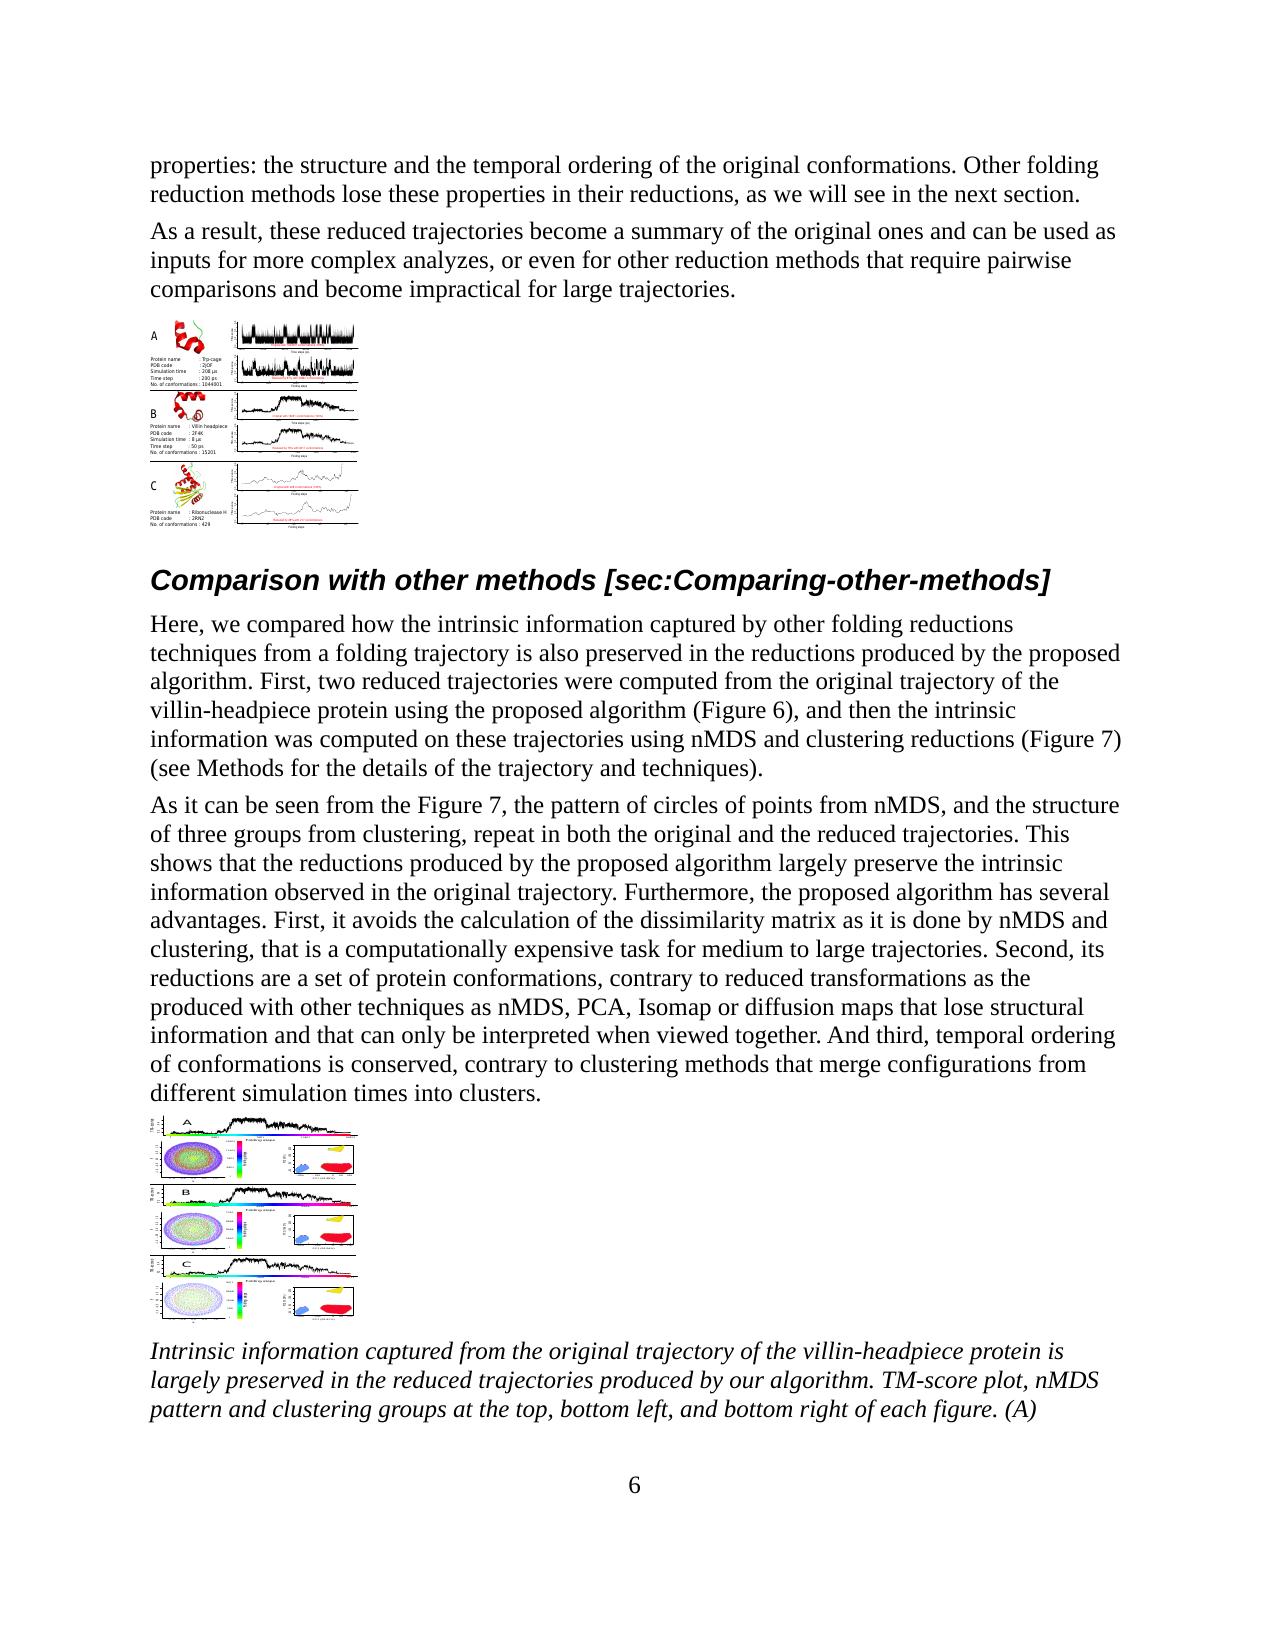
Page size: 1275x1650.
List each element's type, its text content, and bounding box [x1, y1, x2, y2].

text As it can be seen from the Figure 7, the pattern of circles of points from nMDS, and the structure of three groups from clustering, repeat in both the original and the reduced trajectories. This shows that the reductions produced by the proposed algorithm largely preserve the intrinsic information observed in the original trajectory. Furthermore, the proposed algorithm has several advantages. First, it avoids the calculation of the dissimilarity matrix as it is done by nMDS and clustering, that is a computationally expensive task for medium to large trajectories. Second, its reductions are a set of protein conformations, contrary to reduced transformations as the produced with other techniques as nMDS, PCA, Isomap or diffusion maps that lose structural information and that can only be interpreted when viewed together. And third, temporal ordering of conformations is conserved, contrary to clustering methods that merge configurations from different simulation times into clusters. [150, 790, 1125, 1107]
subtitle Comparison with other methods [sec:Comparing-other-methods] [150, 563, 1125, 596]
text Intrinsic information captured from the original trajectory of the villin-headpiece protein is largely preserved in the reduced trajectories produced by our algorithm. TM-score plot, nMDS pattern and clustering groups at the top, bottom left, and bottom right of each figure. (A) [150, 1336, 1125, 1423]
text Here, we compared how the intrinsic information captured by other folding reductions techniques from a folding trajectory is also preserved in the reductions produced by the proposed algorithm. First, two reduced trajectories were computed from the original trajectory of the villin-headpiece protein using the proposed algorithm (Figure 6), and then the intrinsic information was computed on these trajectories using nMDS and clustering reductions (Figure 7) (see Methods for the details of the trajectory and techniques). [150, 609, 1125, 781]
text As a result, these reduced trajectories become a summary of the original ones and can be used as inputs for more complex analyzes, or even for other reduction methods that require pairwise comparisons and become impractical for large trajectories. [150, 216, 1125, 303]
text properties: the structure and the temporal ordering of the original conformations. Other folding reduction methods lose these properties in their reductions, as we will see in the next section. [150, 150, 1125, 207]
